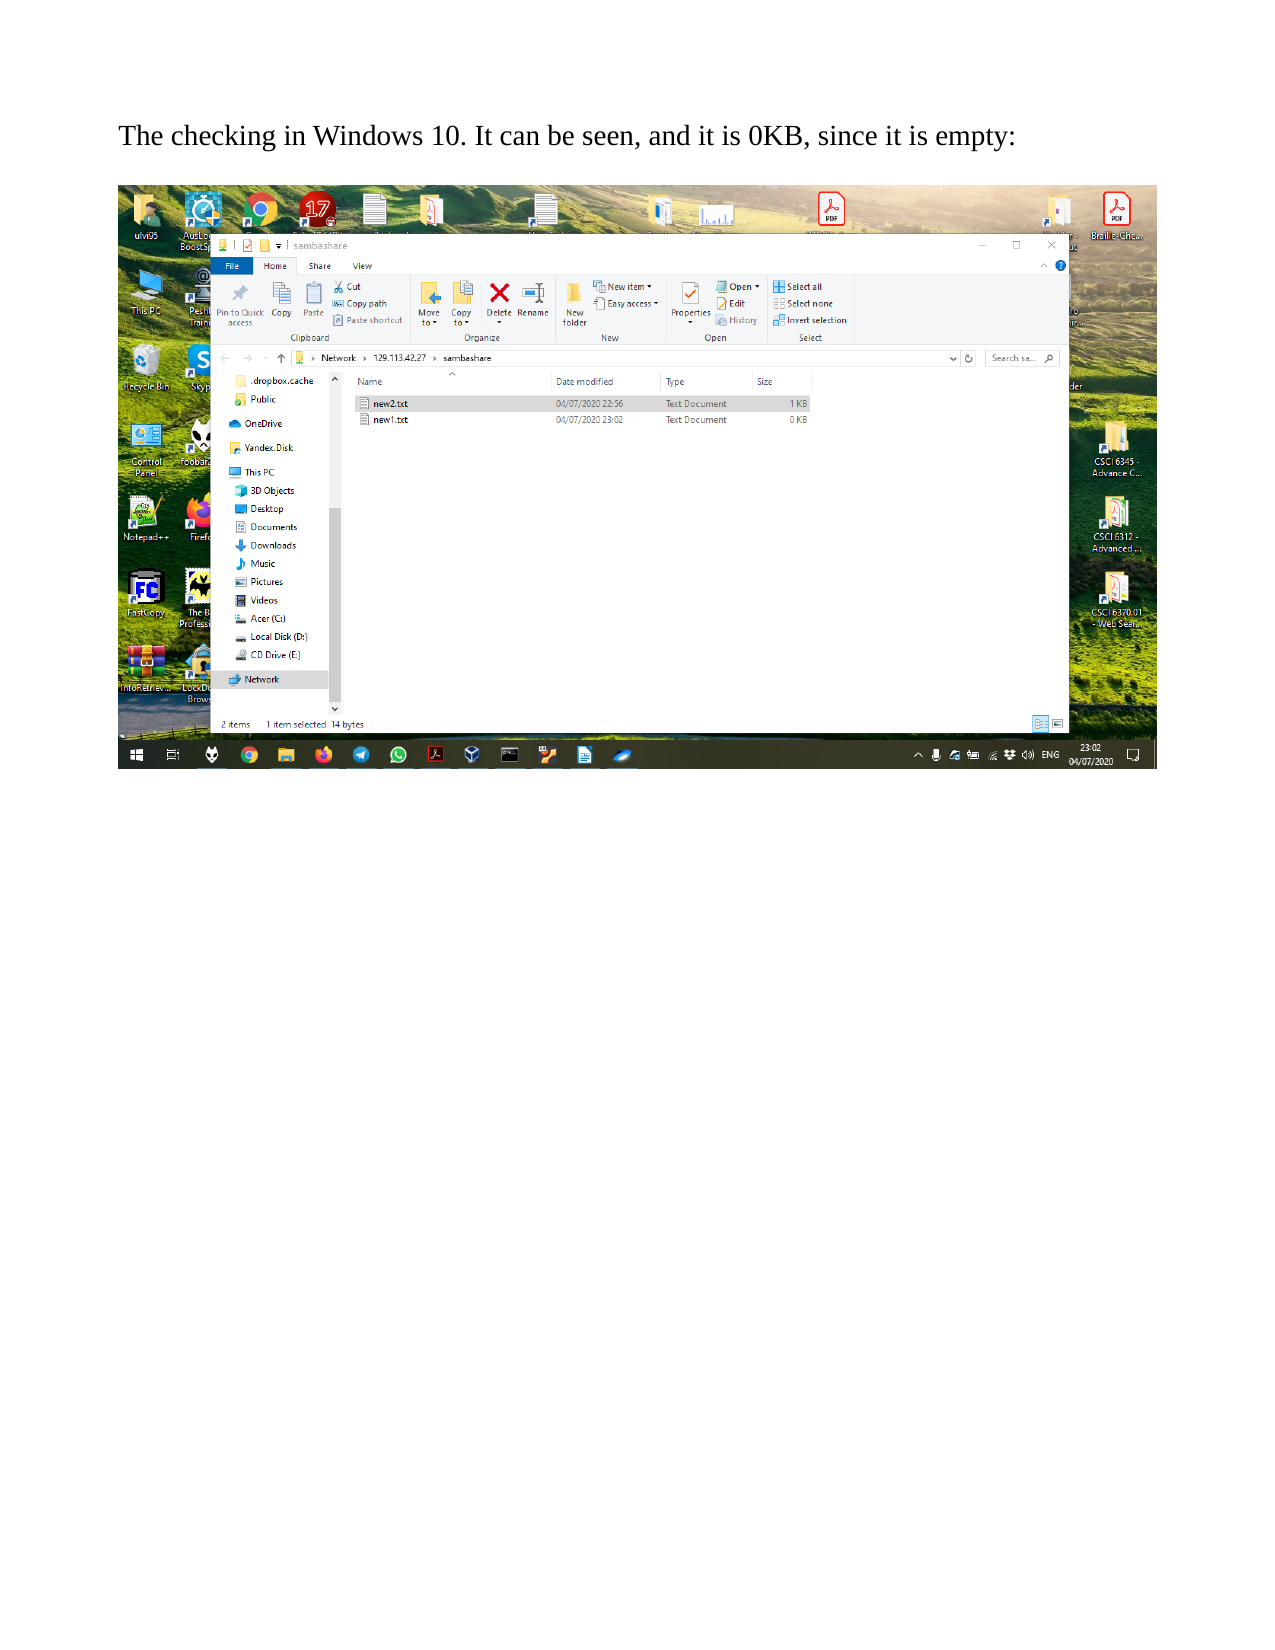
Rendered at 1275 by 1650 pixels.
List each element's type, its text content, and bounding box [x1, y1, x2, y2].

picture [118, 185, 1157, 769]
text The checking in Windows 10. It can be seen, and it is 0KB, since it is empty: [118, 118, 1157, 152]
